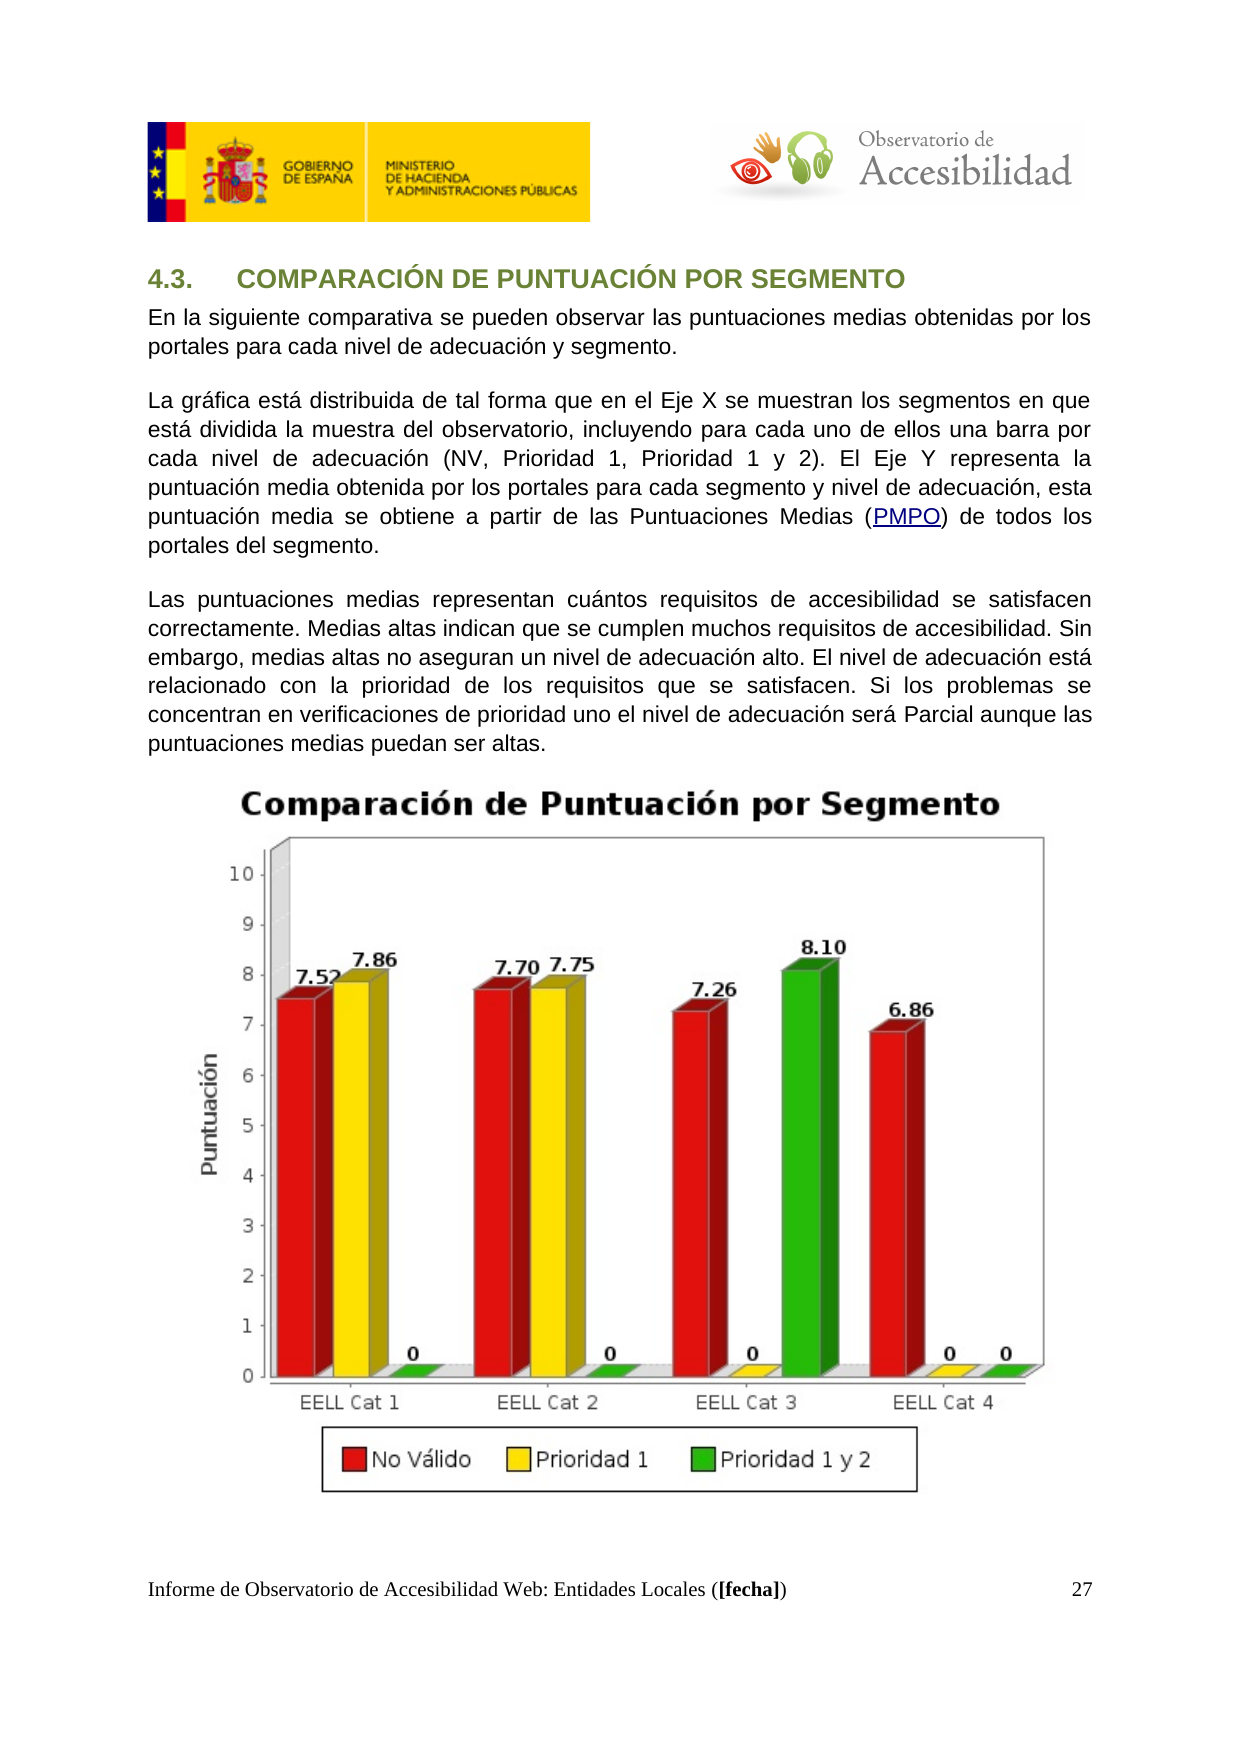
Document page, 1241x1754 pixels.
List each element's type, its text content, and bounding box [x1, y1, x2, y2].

text En la siguiente comparativa se pueden observar las puntuaciones medias obtenidas por los portales para cada nivel de adecuación y segmento. [148, 304, 1092, 359]
text La gráfica está distribuida de tal forma que en el Eje X se muestran los segmentos en que está dividida la muestra del observatorio, incluyendo para cada uno de ellos una barra por cada nivel de adecuación (NV, Prioridad 1, Prioridad 1 y 2). El Eje Y representa la puntuación media obtenida por los portales para cada segmento y nivel de adecuación, esta puntuación media se obtiene a partir de las Puntuaciones Medias (PMPO) de todos los portales del segmento. [148, 387, 1092, 558]
list Comparación de puntuación por segmento [148, 263, 1092, 294]
picture [147, 122, 591, 222]
picture [178, 784, 1062, 1494]
text Las puntuaciones medias representan cuántos requisitos de accesibilidad se satisfacen correctamente. Medias altas indican que se cumplen muchos requisitos de accesibilidad. Sin embargo, medias altas no aseguran un nivel de adecuación alto. El nivel de adecuación está relacionado con la prioridad de los requisitos que se satisfacen. Si los problemas se concentran en verificaciones de prioridad uno el nivel de adecuación será Parcial aunque las puntuaciones medias puedan ser altas. [148, 586, 1092, 757]
picture [710, 122, 1086, 205]
